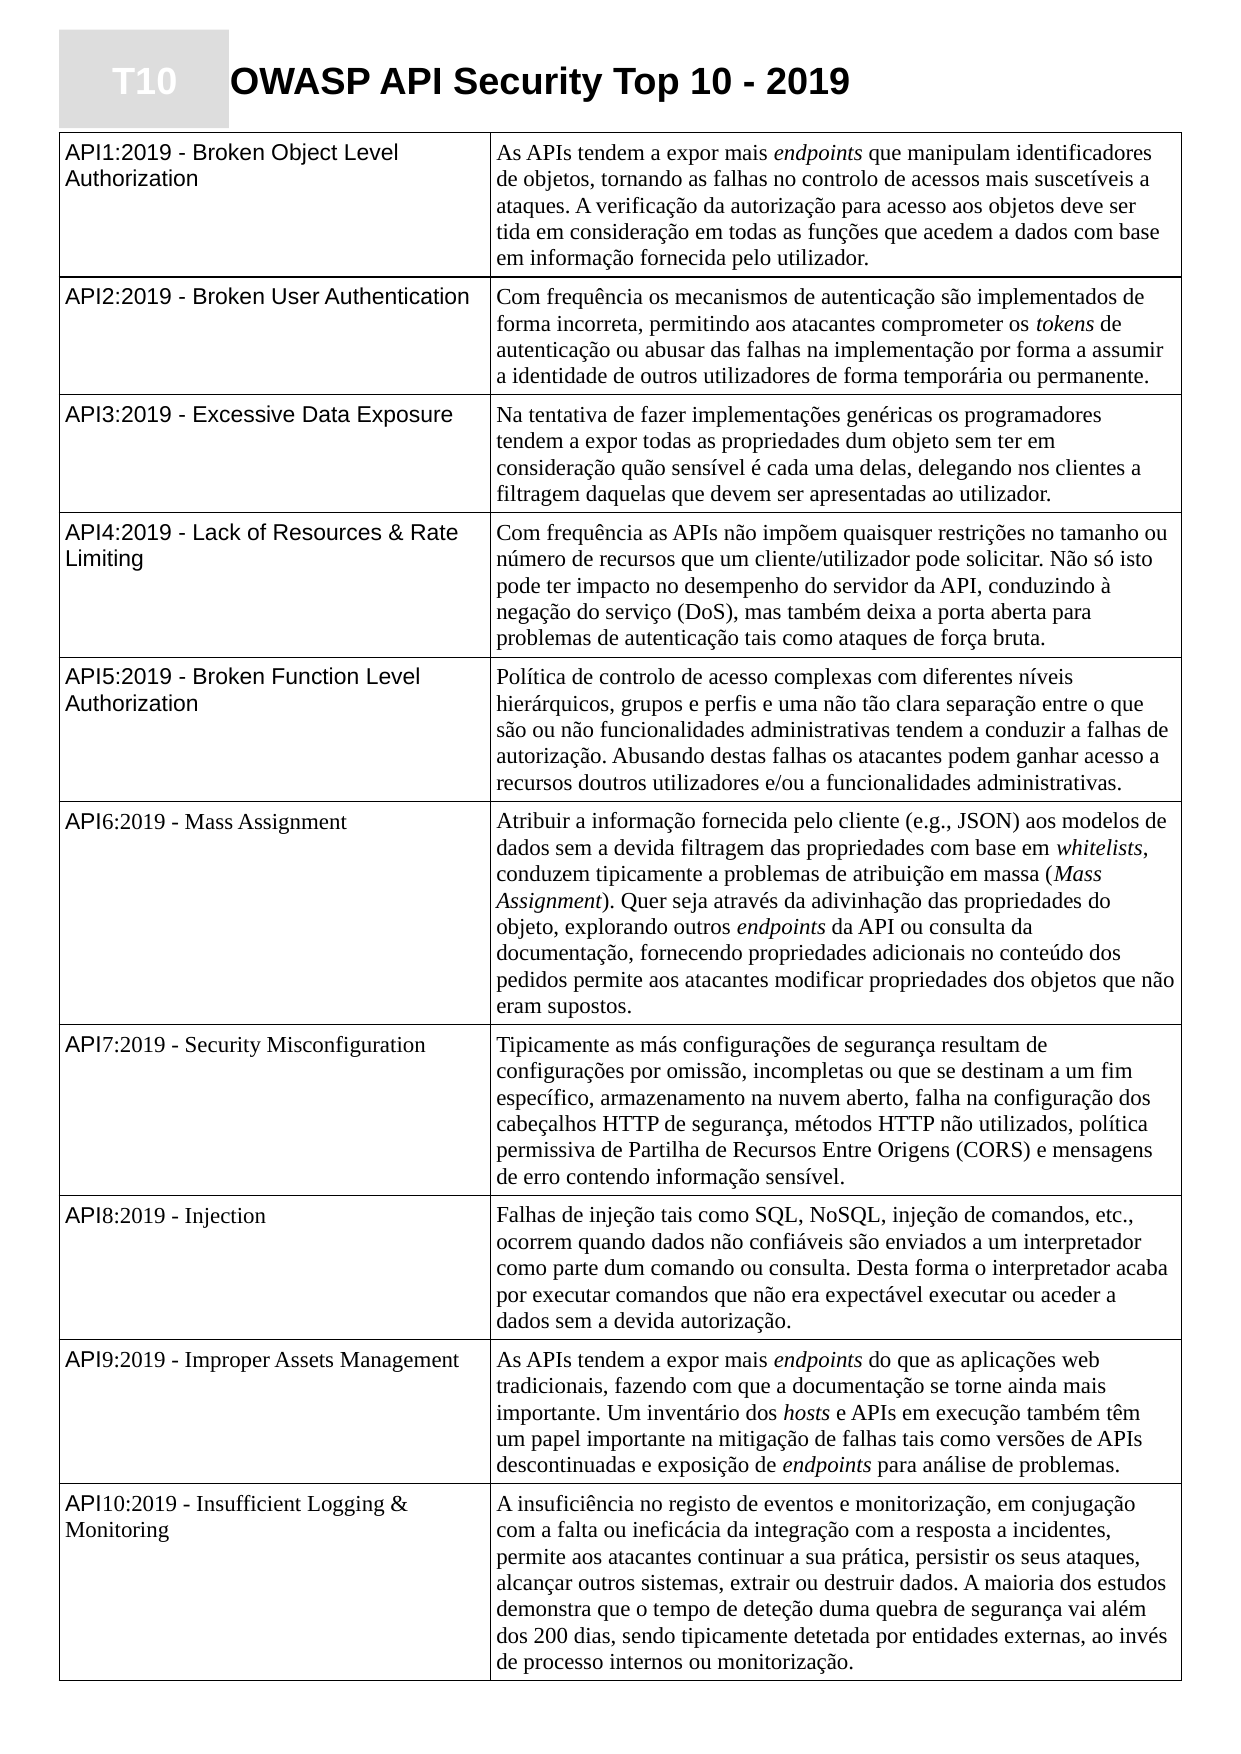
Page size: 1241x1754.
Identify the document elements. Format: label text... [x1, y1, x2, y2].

table_cell Falhas de injeção tais como SQL, NoSQL, injeção de comandos, etc., ocorrem quando dados não confiáveis são enviados a um interpretador como parte dum comando ou consulta. Desta forma o interpretador acaba por executar comandos que não era expectável executar ou aceder a dados sem a devida autorização. [491, 1196, 1181, 1339]
table_cell API2:2019 - Broken User Authentication [60, 278, 490, 394]
table_cell Atribuir a informação fornecida pelo cliente (e.g., JSON) aos modelos de dados sem a devida filtragem das propriedades com base em whitelists, conduzem tipicamente a problemas de atribuição em massa (Mass Assignment). Quer seja através da adivinhação das propriedades do objeto, explorando outros endpoints da API ou consulta da documentação, fornecendo propriedades adicionais no conteúdo dos pedidos permite aos atacantes modificar propriedades dos objetos que não eram supostos. [491, 802, 1181, 1024]
table_cell Tipicamente as más configurações de segurança resultam de configurações por omissão, incompletas ou que se destinam a um fim específico, armazenamento na nuvem aberto, falha na configuração dos cabeçalhos HTTP de segurança, métodos HTTP não utilizados, política permissiva de Partilha de Recursos Entre Origens (CORS) e mensagens de erro contendo informação sensível. [491, 1025, 1181, 1195]
table_cell API8:2019 - Injection [60, 1196, 490, 1339]
table_cell A insuficiência no registo de eventos e monitorização, em conjugação com a falta ou ineficácia da integração com a resposta a incidentes, permite aos atacantes continuar a sua prática, persistir os seus ataques, alcançar outros sistemas, extrair ou destruir dados. A maioria dos estudos demonstra que o tempo de deteção duma quebra de segurança vai além dos 200 dias, sendo tipicamente detetada por entidades externas, ao invés de processo internos ou monitorização. [491, 1484, 1181, 1680]
table_cell API3:2019 - Excessive Data Exposure [60, 395, 490, 512]
table_cell API4:2019 - Lack of Resources & Rate Limiting [60, 513, 490, 657]
table_cell Com frequência os mecanismos de autenticação são implementados de forma incorreta, permitindo aos atacantes comprometer os tokens de autenticação ou abusar das falhas na implementação por forma a assumir a identidade de outros utilizadores de forma temporária ou permanente. [491, 278, 1181, 394]
table_cell API6:2019 - Mass Assignment [60, 802, 490, 1024]
table_cell Política de controlo de acesso complexas com diferentes níveis hierárquicos, grupos e perfis e uma não tão clara separação entre o que são ou não funcionalidades administrativas tendem a conduzir a falhas de autorização. Abusando destas falhas os atacantes podem ganhar acesso a recursos doutros utilizadores e/ou a funcionalidades administrativas. [491, 658, 1181, 801]
table_cell Com frequência as APIs não impõem quaisquer restrições no tamanho ou número de recursos que um cliente/utilizador pode solicitar. Não só isto pode ter impacto no desempenho do servidor da API, conduzindo à negação do serviço (DoS), mas também deixa a porta aberta para problemas de autenticação tais como ataques de força bruta. [491, 513, 1181, 657]
table_cell Na tentativa de fazer implementações genéricas os programadores tendem a expor todas as propriedades dum objeto sem ter em consideração quão sensível é cada uma delas, delegando nos clientes a filtragem daquelas que devem ser apresentadas ao utilizador. [491, 395, 1181, 512]
table_cell API7:2019 - Security Misconfiguration [60, 1025, 490, 1195]
table_cell API10:2019 - Insufficient Logging & Monitoring [60, 1484, 490, 1680]
table_cell API5:2019 - Broken Function Level Authorization [60, 658, 490, 801]
table_cell API9:2019 - Improper Assets Management [60, 1340, 490, 1483]
table_header As APIs tendem a expor mais endpoints que manipulam identificadores de objetos, tornando as falhas no controlo de acessos mais suscetíveis a ataques. A verificação da autorização para acesso aos objetos deve ser tida em consideração em todas as funções que acedem a dados com base em informação fornecida pelo utilizador. [491, 133, 1181, 276]
table_header API1:2019 - Broken Object Level Authorization [60, 133, 490, 276]
table_cell As APIs tendem a expor mais endpoints do que as aplicações web tradicionais, fazendo com que a documentação se torne ainda mais importante. Um inventário dos hosts e APIs em execução também têm um papel importante na mitigação de falhas tais como versões de APIs descontinuadas e exposição de endpoints para análise de problemas. [491, 1340, 1181, 1483]
